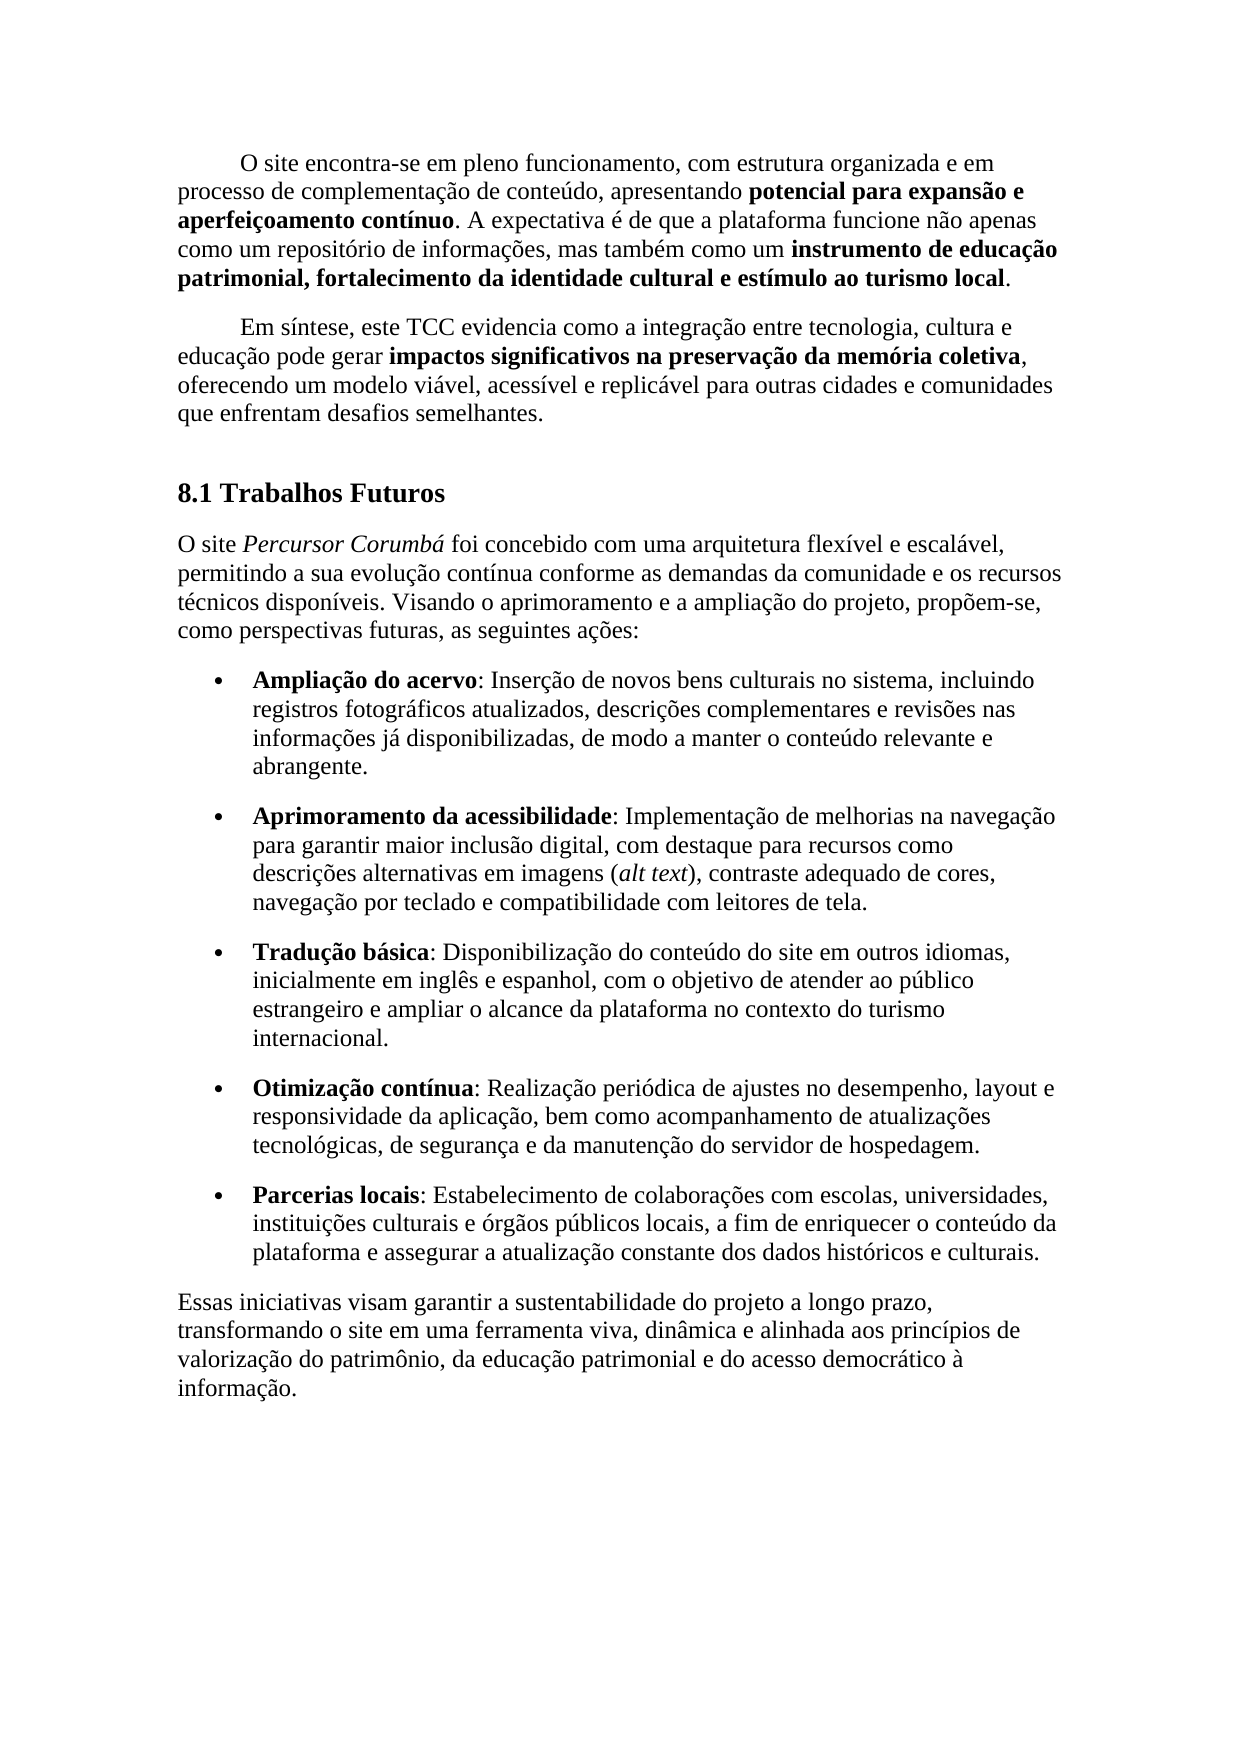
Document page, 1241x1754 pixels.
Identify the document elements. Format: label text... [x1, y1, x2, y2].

list Ampliação do acervo: Inserção de novos bens culturais no sistema, incluindo registros fotográficos atualizados, descrições complementares e revisões nas informações já disponibilizadas, de modo a manter o conteúdo relevante e abrangente. [215, 665, 1063, 780]
text Essas iniciativas visam garantir a sustentabilidade do projeto a longo prazo, transformando o site em uma ferramenta viva, dinâmica e alinhada aos princípios de valorização do patrimônio, da educação patrimonial e do acesso democrático à informação. [177, 1287, 1063, 1402]
list Otimização contínua: Realização periódica de ajustes no desempenho, layout e responsividade da aplicação, bem como acompanhamento de atualizações tecnológicas, de segurança e da manutenção do servidor de hospedagem. [215, 1073, 1063, 1159]
list Aprimoramento da acessibilidade: Implementação de melhorias na navegação para garantir maior inclusão digital, com destaque para recursos como descrições alternativas em imagens (alt text), contraste adequado de cores, navegação por teclado e compatibilidade com leitores de tela. [215, 801, 1063, 916]
list Parcerias locais: Estabelecimento de colaborações com escolas, universidades, instituições culturais e órgãos públicos locais, a fim de enriquecer o conteúdo da plataforma e assegurar a atualização constante dos dados históricos e culturais. [215, 1180, 1063, 1266]
text O site Percursor Corumbá foi concebido com uma arquitetura flexível e escalável, permitindo a sua evolução contínua conforme as demandas da comunidade e os recursos técnicos disponíveis. Visando o aprimoramento e a ampliação do projeto, propõem-se, como perspectivas futuras, as seguintes ações: [177, 529, 1063, 644]
text O site encontra-se em pleno funcionamento, com estrutura organizada e em processo de complementação de conteúdo, apresentando potencial para expansão e aperfeiçoamento contínuo. A expectativa é de que a plataforma funcione não apenas como um repositório de informações, mas também como um instrumento de educação patrimonial, fortalecimento da identidade cultural e estímulo ao turismo local. [177, 148, 1063, 291]
subtitle 8.1 Trabalhos Futuros [177, 476, 1063, 508]
list Tradução básica: Disponibilização do conteúdo do site em outros idiomas, inicialmente em inglês e espanhol, com o objetivo de atender ao público estrangeiro e ampliar o alcance da plataforma no contexto do turismo internacional. [215, 937, 1063, 1052]
text Em síntese, este TCC evidencia como a integração entre tecnologia, cultura e educação pode gerar impactos significativos na preservação da memória coletiva, oferecendo um modelo viável, acessível e replicável para outras cidades e comunidades que enfrentam desafios semelhantes. [177, 312, 1063, 427]
